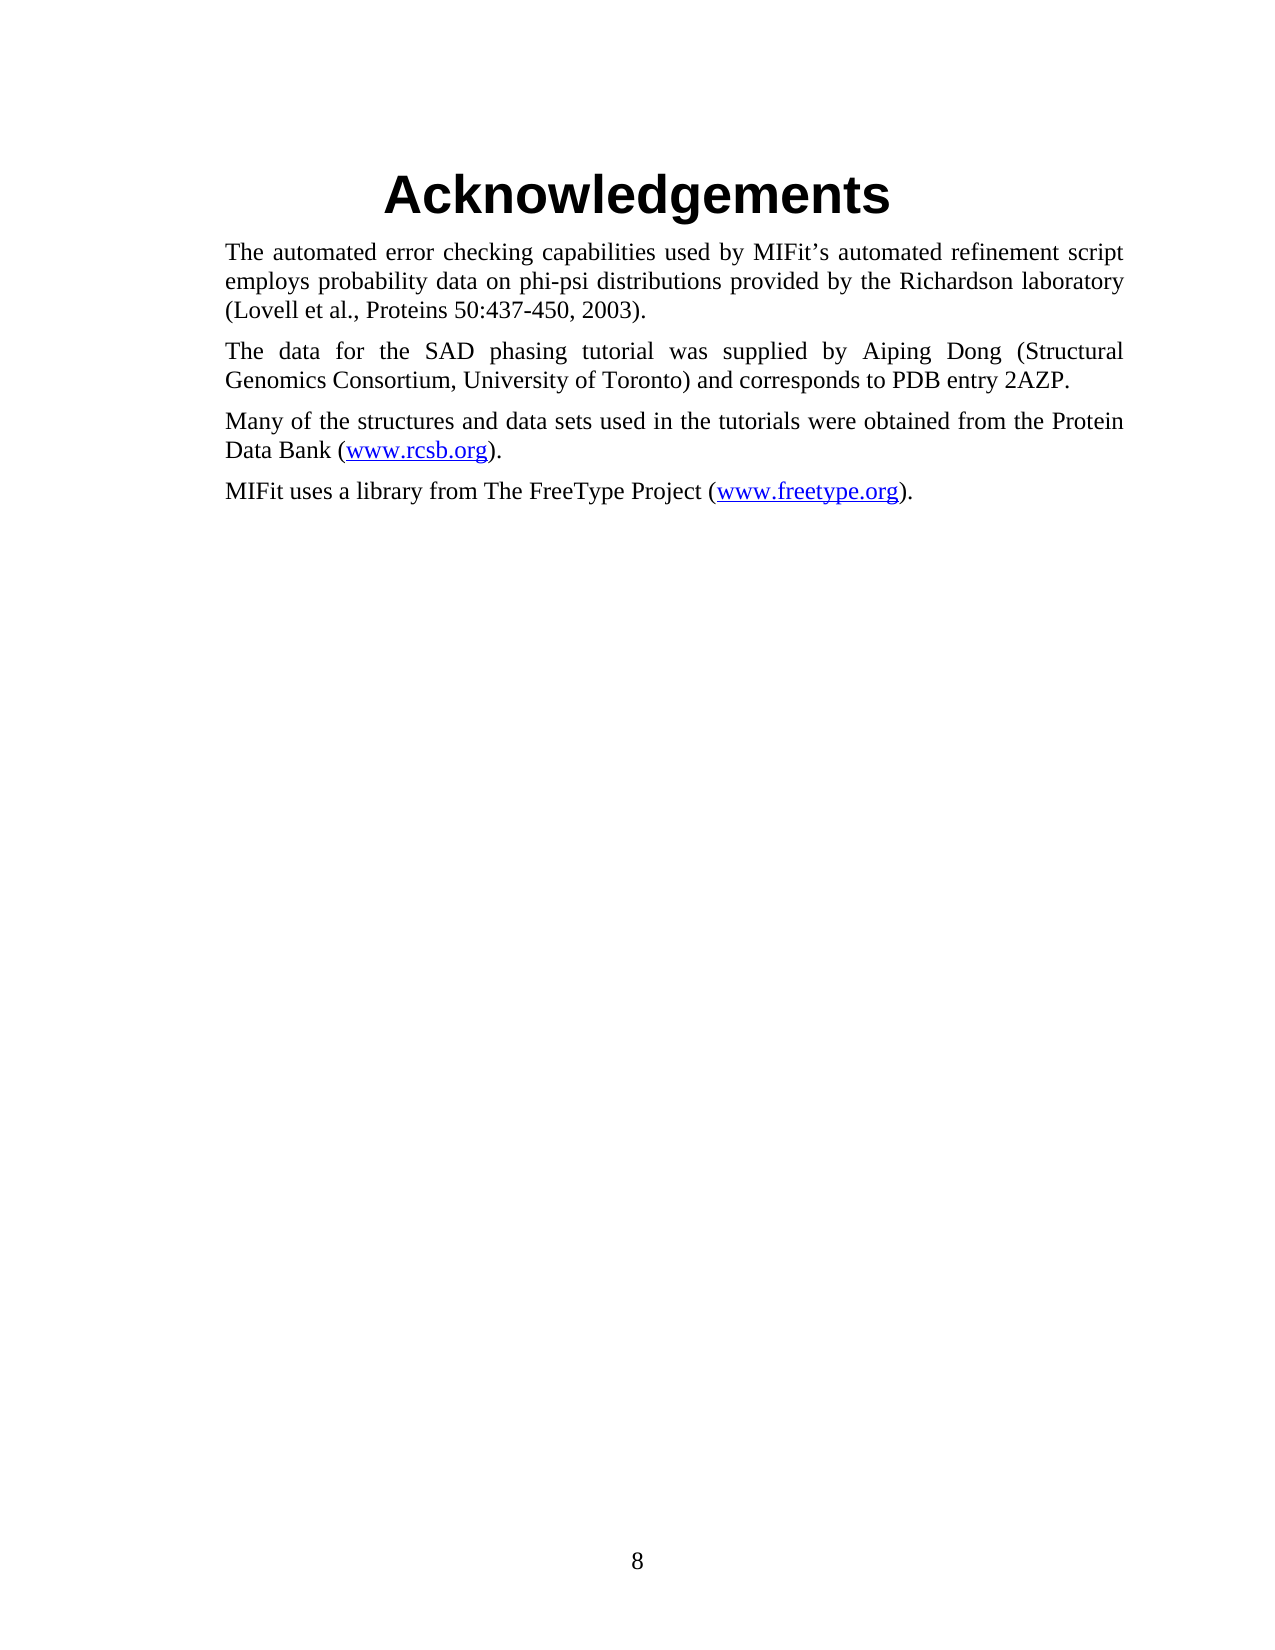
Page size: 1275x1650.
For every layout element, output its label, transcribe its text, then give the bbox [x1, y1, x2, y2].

text Many of the structures and data sets used in the tutorials were obtained from the Protein Data Bank (www.rcsb.org). [225, 406, 1125, 463]
text The data for the SAD phasing tutorial was supplied by Aiping Dong (Structural Genomics Consortium, University of Toronto) and corresponds to PDB entry 2AZP. [225, 336, 1125, 393]
subtitle Acknowledgements [150, 162, 1125, 225]
text MIFit uses a library from The FreeType Project (www.freetype.org). [225, 476, 1125, 505]
text The automated error checking capabilities used by MIFit’s automated refinement script employs probability data on phi-psi distributions provided by the Richardson laboratory (Lovell et al., Proteins 50:437-450, 2003). [225, 237, 1125, 323]
